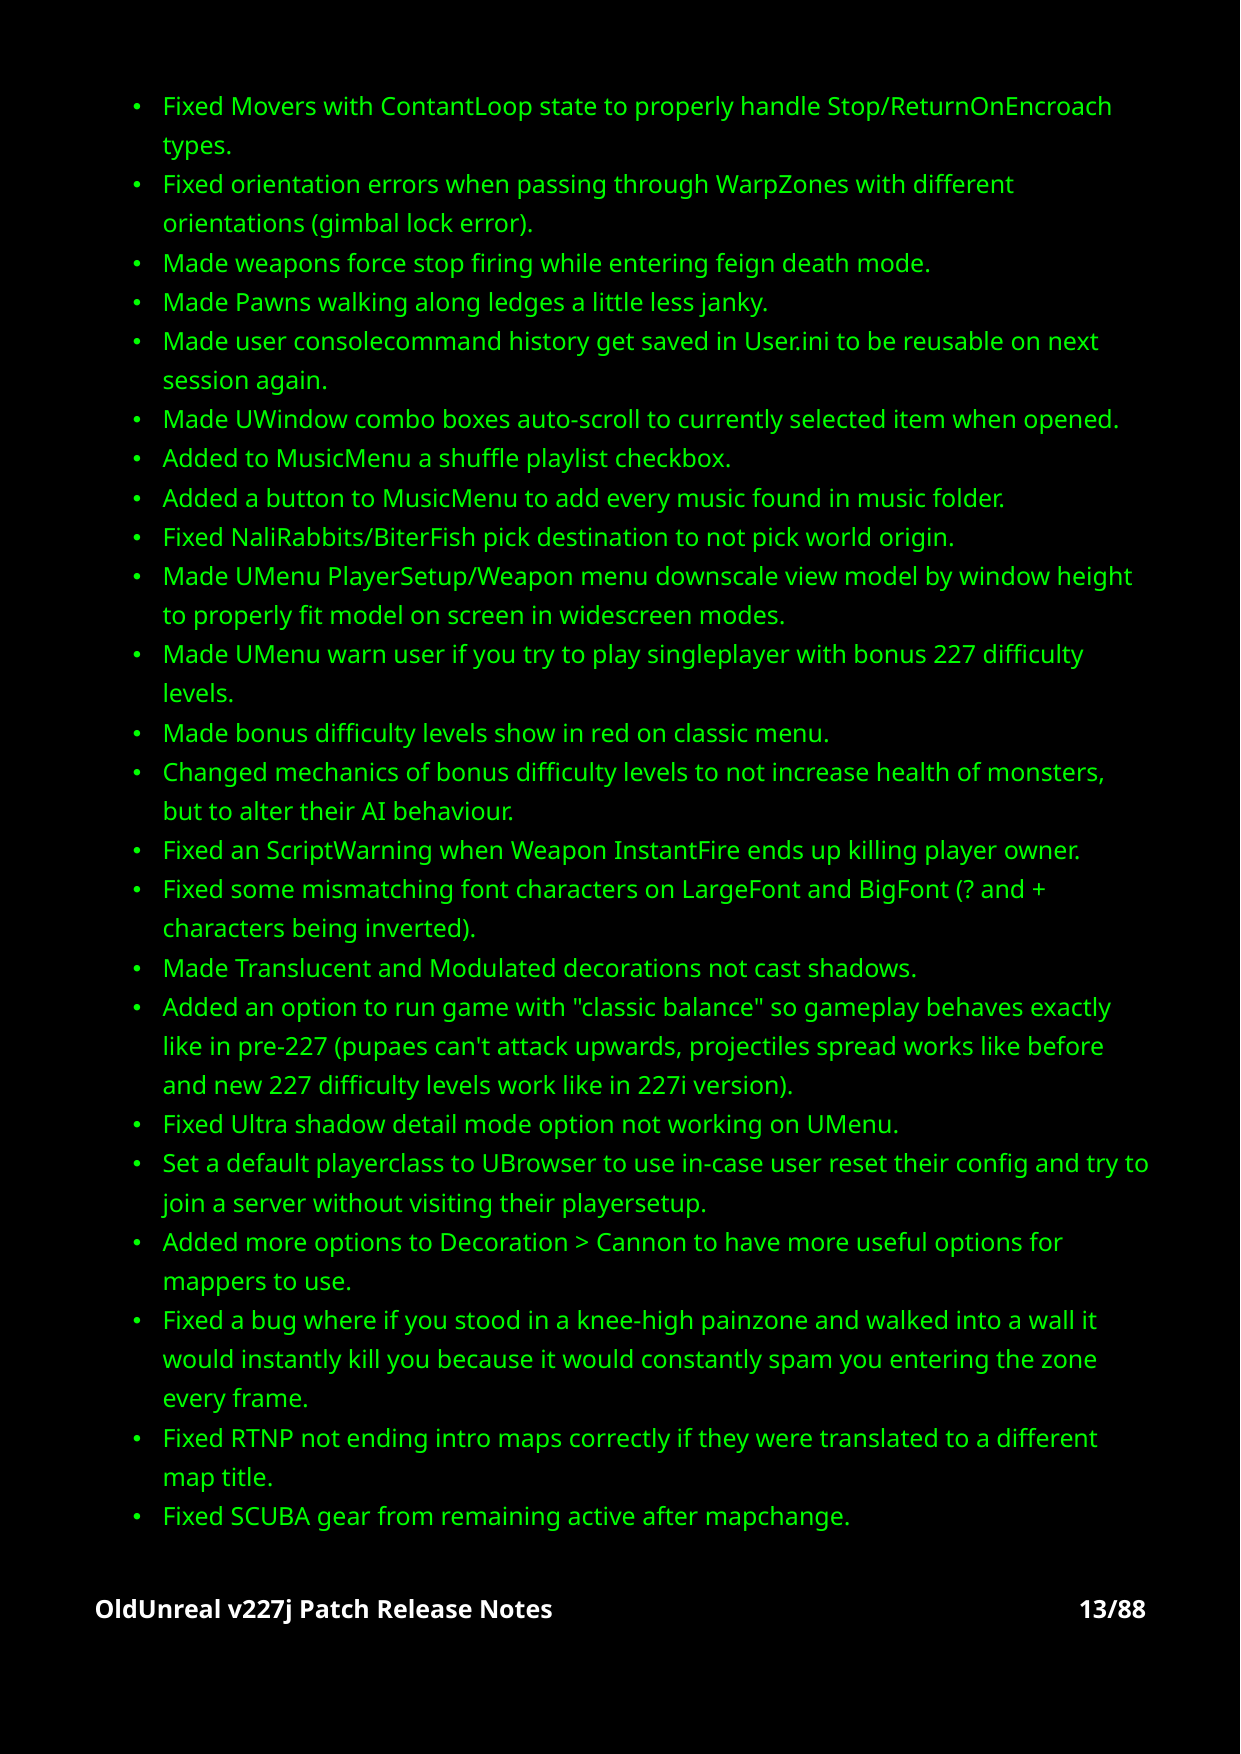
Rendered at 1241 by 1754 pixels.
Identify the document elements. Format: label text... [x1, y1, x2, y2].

list Added an option to run game with "classic balance" so gameplay behaves exactly like in pre-227 (pupaes can't attack upwards, projectiles spread works like before and new 227 difficulty levels work like in 227i version). [133, 989, 1152, 1102]
list Made weapons force stop firing while entering feign death mode. [133, 245, 1152, 279]
list Made Translucent and Modulated decorations not cast shadows. [133, 950, 1152, 984]
list Fixed orientation errors when passing through WarpZones with different orientations (gimbal lock error). [133, 167, 1152, 240]
list Made UMenu PlayerSetup/Weapon menu downscale view model by window height to properly fit model on screen in widescreen modes. [133, 558, 1152, 632]
list Made user consolecommand history get saved in User.ini to be reusable on next session again. [133, 323, 1152, 397]
list Fixed Ultra shadow detail mode option not working on UMenu. [133, 1107, 1152, 1141]
list Fixed an ScriptWarning when Weapon InstantFire ends up killing player owner. [133, 833, 1152, 867]
list Changed mechanics of bonus difficulty levels to not increase health of monsters, but to alter their AI behaviour. [133, 754, 1152, 828]
list Fixed RTNP not ending intro maps correctly if they were translated to a different map title. [133, 1420, 1152, 1493]
list Made UMenu warn user if you try to play singleplayer with bonus 227 difficulty levels. [133, 637, 1152, 710]
list Made UWindow combo boxes auto-scroll to currently selected item when opened. [133, 402, 1152, 436]
list Fixed NaliRabbits/BiterFish pick destination to not pick world origin. [133, 519, 1152, 553]
list Added more options to Decoration > Cannon to have more useful options for mappers to use. [133, 1224, 1152, 1298]
list Set a default playerclass to UBrowser to use in-case user reset their config and try to join a server without visiting their playersetup. [133, 1146, 1152, 1219]
list Fixed Movers with ContantLoop state to properly handle Stop/ReturnOnEncroach types. [133, 88, 1152, 162]
list Fixed some mismatching font characters on LargeFont and BigFont (? and + characters being inverted). [133, 872, 1152, 945]
list Added a button to MusicMenu to add every music found in music folder. [133, 480, 1152, 514]
list Made bonus difficulty levels show in red on classic menu. [133, 715, 1152, 749]
list Fixed SCUBA gear from remaining active after mapchange. [133, 1498, 1152, 1533]
list Made Pawns walking along ledges a little less janky. [133, 284, 1152, 318]
list Added to MusicMenu a shuffle playlist checkbox. [133, 441, 1152, 475]
list Fixed a bug where if you stood in a knee-high painzone and walked into a wall it would instantly kill you because it would constantly spam you entering the zone every frame. [133, 1303, 1152, 1415]
